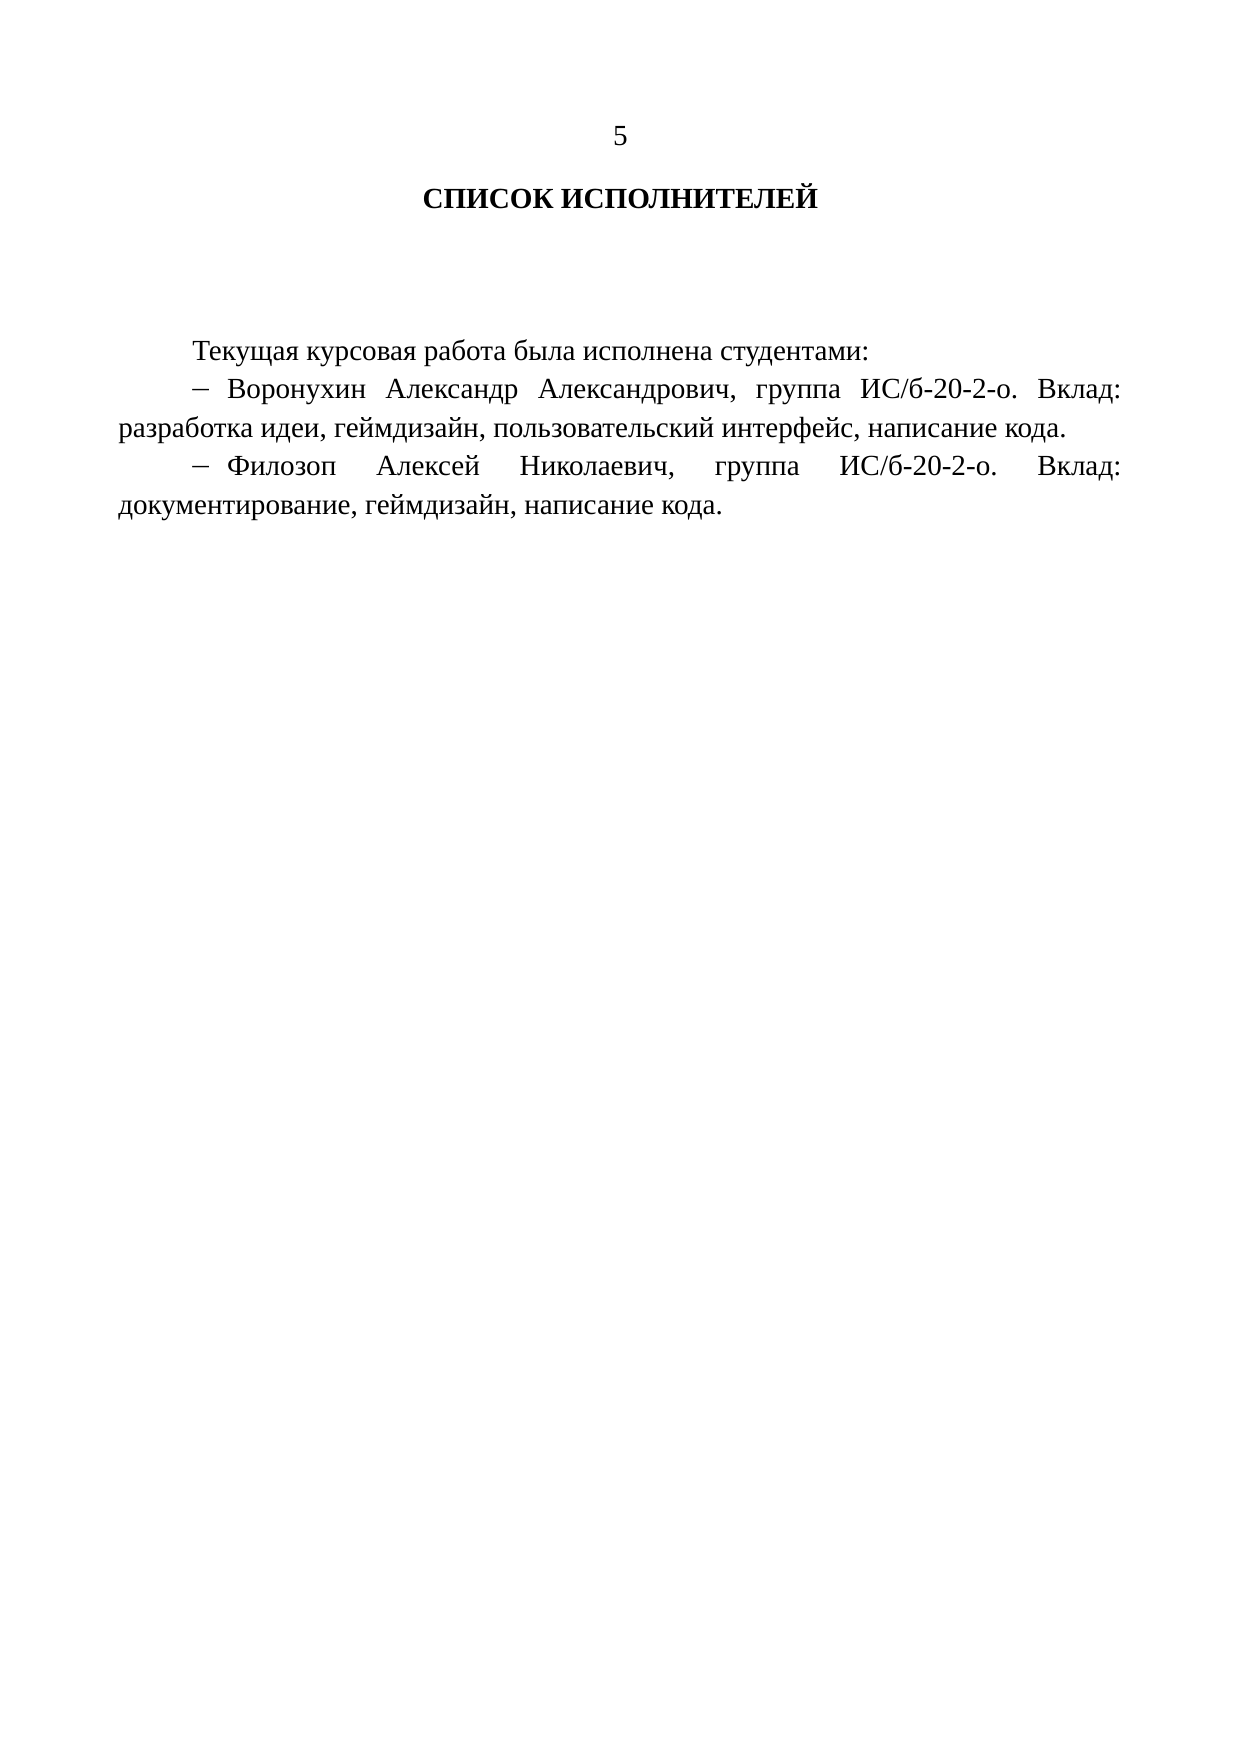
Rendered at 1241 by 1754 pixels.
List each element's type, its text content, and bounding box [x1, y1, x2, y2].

list Воронухин Александр Александрович, группа ИС/б-20-2-о. Вклад: разработка идеи, геймдизайн, пользовательский интерфейс, написание кода. [118, 371, 1122, 443]
list Филозоп Алексей Николаевич, группа ИС/б-20-2-о. Вклад: документирование, геймдизайн, написание кода. [118, 448, 1122, 521]
text Текущая курсовая работа была исполнена студентами: [118, 333, 1122, 366]
subtitle Список исполнителей [118, 181, 1122, 215]
